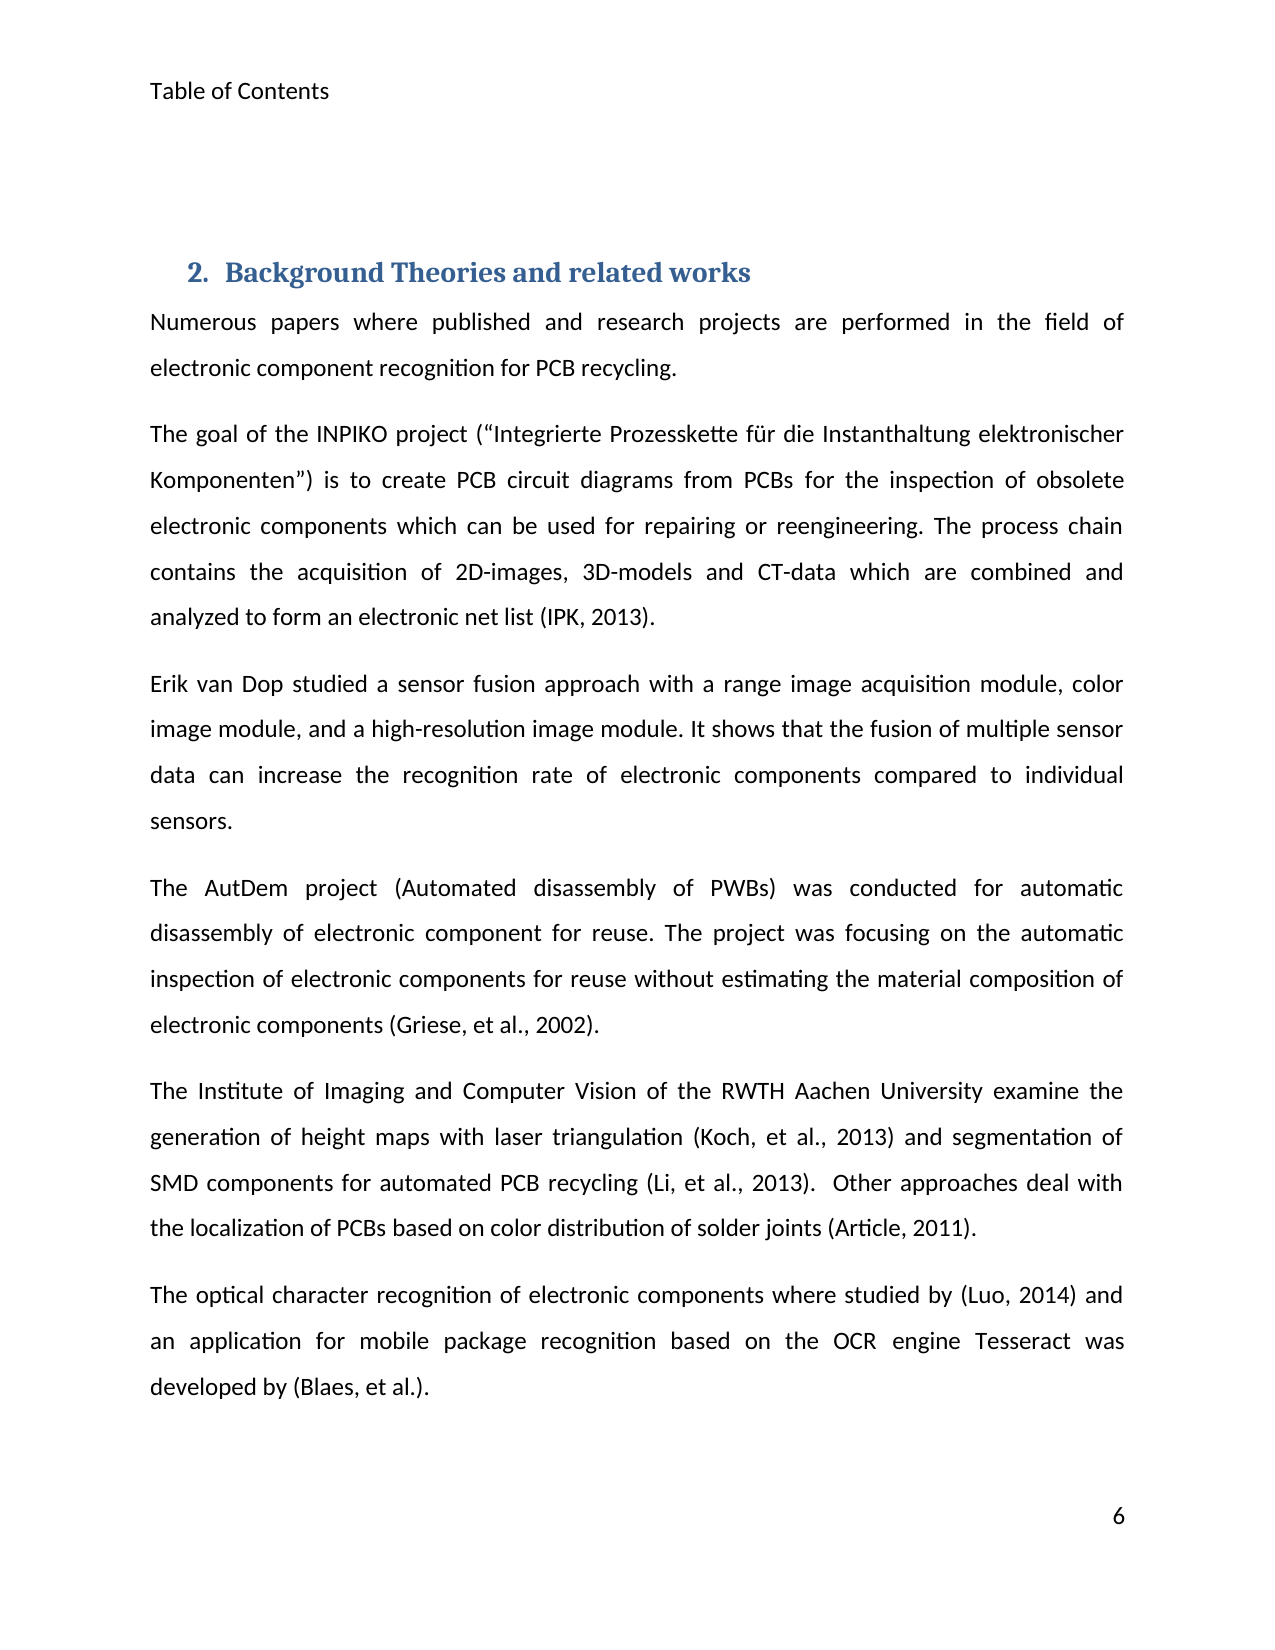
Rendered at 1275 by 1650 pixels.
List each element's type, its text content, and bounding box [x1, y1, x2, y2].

text Erik van Dop studied a sensor fusion approach with a range image acquisition module, color image module, and a high-resolution image module. It shows that the fusion of multiple sensor data can increase the recognition rate of electronic components compared to individual sensors. [150, 668, 1125, 836]
text The AutDem project (Automated disassembly of PWBs) was conducted for automatic disassembly of electronic component for reuse. The project was focusing on the automatic inspection of electronic components for reuse without estimating the material composition of electronic components (Griese, et al., 2002). [150, 872, 1125, 1039]
text The optical character recognition of electronic components where studied by (Luo, 2014) and an application for mobile package recognition based on the OCR engine Tesseract was developed by (Blaes, et al.). [150, 1279, 1125, 1401]
text The Institute of Imaging and Computer Vision of the RWTH Aachen University examine the generation of height maps with laser triangulation (Koch, et al., 2013) and segmentation of SMD components for automated PCB recycling (Li, et al., 2013). Other approaches deal with the localization of PCBs based on color distribution of solder joints (Article, 2011). [150, 1075, 1125, 1243]
text The goal of the INPIKO project (“Integrierte Prozesskette für die Instanthaltung elektronischer Komponenten”) is to create PCB circuit diagrams from PCBs for the inspection of obsolete electronic components which can be used for repairing or reengineering. The process chain contains the acquisition of 2D-images, 3D-models and CT-data which are combined and analyzed to form an electronic net list (IPK, 2013). [150, 418, 1125, 632]
text Numerous papers where published and research projects are performed in the field of electronic component recognition for PCB recycling. [150, 306, 1125, 382]
subtitle Background Theories and related works [187, 256, 1125, 289]
